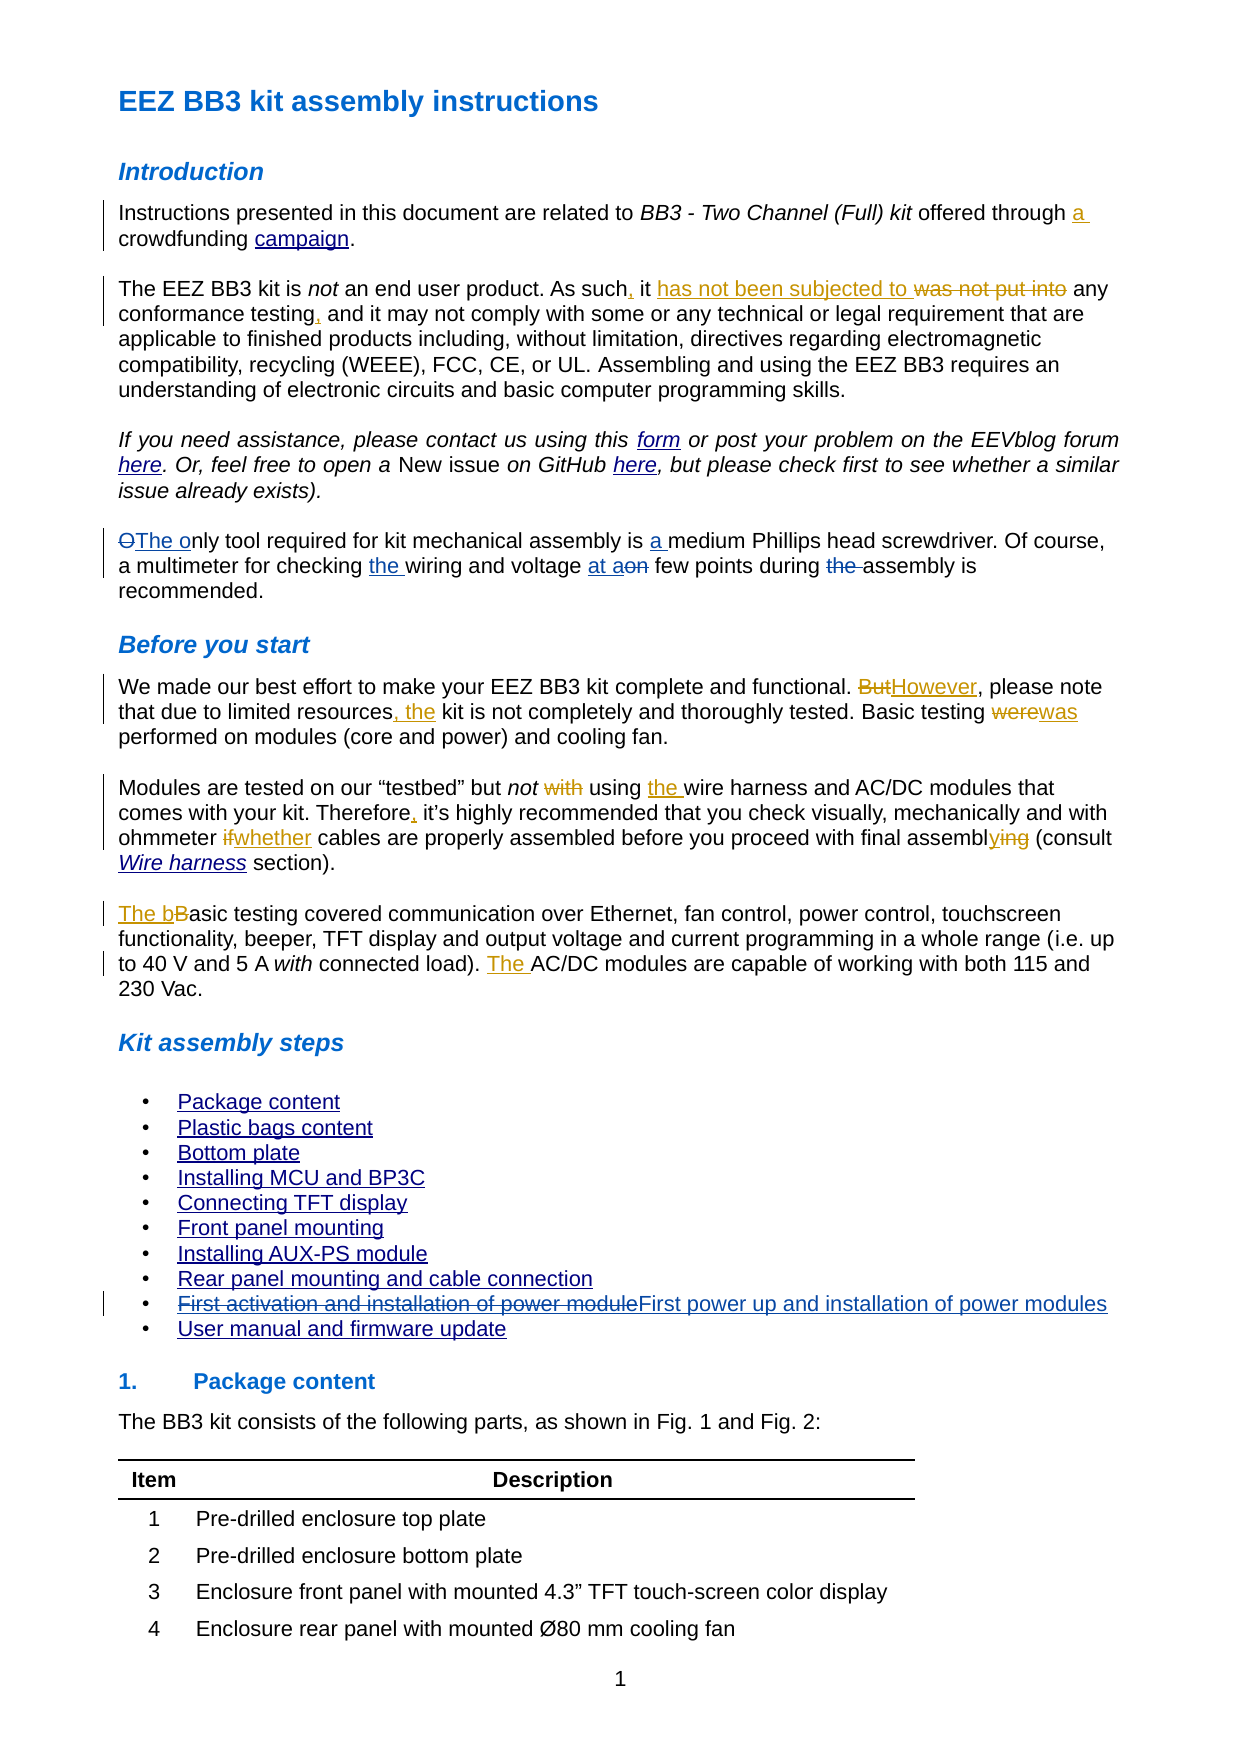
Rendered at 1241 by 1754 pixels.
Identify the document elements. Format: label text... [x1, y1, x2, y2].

subtitle Before you start [118, 630, 1122, 659]
subtitle Introduction [118, 157, 1122, 185]
table_cell 3 [118, 1574, 190, 1610]
list First power up and installation of power modules [142, 1291, 1110, 1316]
subtitle Kit assembly steps [118, 1028, 1122, 1057]
text The basic testing covered communication over Ethernet, fan control, power control, touchscreen functionality, beeper, TFT display and output voltage and current programming in a whole range (i.e. up to 40 V and 5 A with connected load). The AC/DC modules are capable of working with both 115 and 230 Vac. [118, 901, 1122, 1001]
text The EEZ BB3 kit is not an end user product. As such, it has not been subjected to any conformance testing, and it may not comply with some or any technical or legal requirement that are applicable to finished products including, without limitation, directives regarding electromagnetic compatibility, recycling (WEEE), FCC, CE, or UL. Assembling and using the EEZ BB3 requires an understanding of electronic circuits and basic computer programming skills. [118, 276, 1122, 402]
list Bottom plate [142, 1139, 1110, 1165]
text The BB3 kit consists of the following parts, as shown in Fig. 1 and Fig. 2: [118, 1409, 1122, 1434]
table_header Item [118, 1461, 190, 1498]
table_cell Enclosure rear panel with mounted Ø80 mm cooling fan [190, 1610, 915, 1647]
text Instructions presented in this document are related to BB3 - Two Channel (Full) kit offered through a crowdfunding campaign. [118, 200, 1122, 251]
text Modules are tested on our “testbed” but not using the wire harness and AC/DC modules that comes with your kit. Therefore, it’s highly recommended that you check visually, mechanically and with ohmmeter whether cables are properly assembled before you proceed with final assembly (consult Wire harness section). [118, 774, 1122, 875]
table_cell Pre-drilled enclosure bottom plate [190, 1537, 915, 1573]
list Rear panel mounting and cable connection [142, 1266, 1110, 1291]
text If you need assistance, please contact us using this form or post your problem on the EEVblog forum here. Or, feel free to open a New issue on GitHub here, but please check first to see whether a similar issue already exists). [118, 427, 1122, 503]
text We made our best effort to make your EEZ BB3 kit complete and functional. However, please note that due to limited resources, the kit is not completely and thoroughly tested. Basic testing was performed on modules (core and power) and cooling fan. [118, 674, 1122, 749]
text The only tool required for kit mechanical assembly is a medium Phillips head screwdriver. Of course, a multimeter for checking the wiring and voltage at a few points during assembly is recommended. [118, 528, 1122, 603]
list Front panel mounting [142, 1215, 1110, 1240]
table_cell 4 [118, 1610, 190, 1647]
table_cell 2 [118, 1537, 190, 1573]
list Plastic bags content [142, 1114, 1110, 1139]
table_cell Pre-drilled enclosure top plate [190, 1500, 915, 1537]
table_cell 1 [118, 1500, 190, 1537]
table_header Description [190, 1461, 915, 1498]
list User manual and firmware update [142, 1316, 1110, 1341]
table_cell Enclosure front panel with mounted 4.3” TFT touch-screen color display [190, 1574, 915, 1610]
list Connecting TFT display [142, 1190, 1110, 1215]
subtitle Package content [118, 1368, 1122, 1394]
list Package content [142, 1089, 1110, 1114]
subtitle EEZ BB3 kit assembly instructions [118, 84, 1122, 118]
list Installing AUX-PS module [142, 1240, 1110, 1266]
list Installing MCU and BP3C [142, 1165, 1110, 1190]
